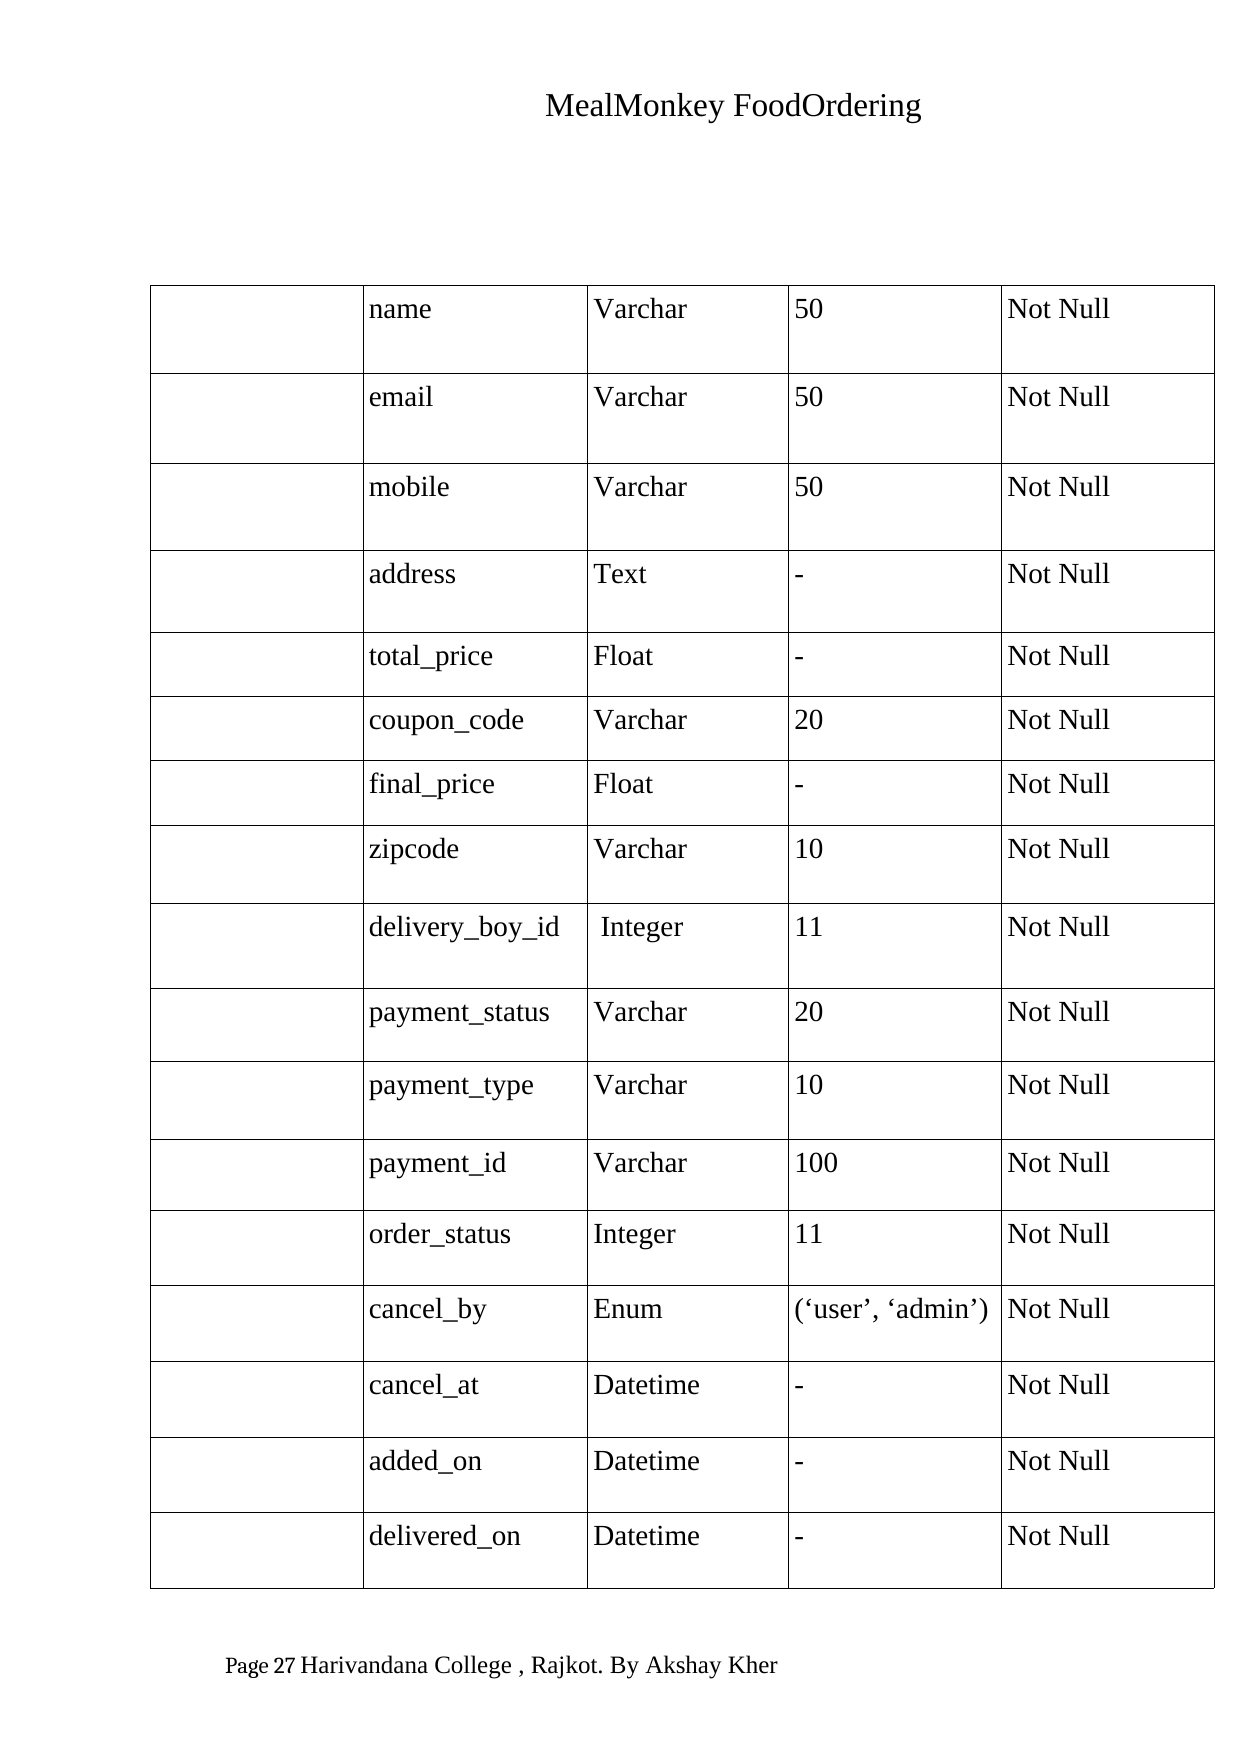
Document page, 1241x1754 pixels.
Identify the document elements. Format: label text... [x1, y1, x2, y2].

table_cell Varchar [588, 374, 788, 462]
table_cell (‘user’, ‘admin’) [789, 1286, 1001, 1361]
table_cell Not Null [1002, 904, 1214, 988]
table_cell order_status [364, 1211, 587, 1285]
table_cell - [789, 1438, 1001, 1512]
table_cell [151, 464, 363, 550]
table_cell 50 [789, 374, 1001, 462]
table_cell Integer [588, 1211, 788, 1285]
table_cell [151, 761, 363, 825]
table_cell coupon_code [364, 697, 587, 760]
table_cell Varchar [588, 464, 788, 550]
table_cell Varchar [588, 1140, 788, 1210]
table_cell Not Null [1002, 464, 1214, 550]
table_cell [151, 697, 363, 760]
table_cell Integer [588, 904, 788, 988]
table_cell Not Null [1002, 286, 1214, 372]
table_cell payment_status [364, 989, 587, 1061]
table_cell cancel_at [364, 1362, 587, 1437]
table_cell added_on [364, 1438, 587, 1512]
table_cell 11 [789, 1211, 1001, 1285]
table_cell 100 [789, 1140, 1001, 1210]
table_cell Float [588, 761, 788, 825]
table_cell 20 [789, 989, 1001, 1061]
table_cell payment_id [364, 1140, 587, 1210]
table_cell [151, 989, 363, 1061]
table_cell delivery_boy_id [364, 904, 587, 988]
table_cell Not Null [1002, 551, 1214, 632]
table_cell Not Null [1002, 1140, 1214, 1210]
table_cell [151, 1513, 363, 1588]
table_cell Varchar [588, 989, 788, 1061]
table_cell Varchar [588, 1062, 788, 1139]
table_cell [151, 1362, 363, 1437]
table_cell Not Null [1002, 1286, 1214, 1361]
table_cell Not Null [1002, 1062, 1214, 1139]
table_cell Not Null [1002, 989, 1214, 1061]
table_cell zipcode [364, 826, 587, 903]
table_cell [151, 633, 363, 696]
table_cell [151, 1062, 363, 1139]
table_cell Not Null [1002, 826, 1214, 903]
table_cell email [364, 374, 587, 462]
table_cell [151, 286, 363, 372]
table_cell - [789, 551, 1001, 632]
table_cell Datetime [588, 1513, 788, 1588]
table_cell [151, 374, 363, 462]
table_cell Not Null [1002, 633, 1214, 696]
table_cell [151, 904, 363, 988]
table_cell final_price [364, 761, 587, 825]
table_cell total_price [364, 633, 587, 696]
table_cell - [789, 1513, 1001, 1588]
table_cell Not Null [1002, 1438, 1214, 1512]
table_cell payment_type [364, 1062, 587, 1139]
table_cell 50 [789, 464, 1001, 550]
table_cell [151, 1140, 363, 1210]
table_cell Text [588, 551, 788, 632]
table_cell cancel_by [364, 1286, 587, 1361]
table_cell mobile [364, 464, 587, 550]
table_cell Not Null [1002, 761, 1214, 825]
table_cell address [364, 551, 587, 632]
table_cell - [789, 761, 1001, 825]
table_cell delivered_on [364, 1513, 587, 1588]
table_cell Varchar [588, 286, 788, 372]
table_cell 11 [789, 904, 1001, 988]
table_cell 10 [789, 826, 1001, 903]
table_cell - [789, 1362, 1001, 1437]
table_cell 10 [789, 1062, 1001, 1139]
table_cell Not Null [1002, 1362, 1214, 1437]
table_cell [151, 1211, 363, 1285]
table_cell Not Null [1002, 1211, 1214, 1285]
table_cell Not Null [1002, 1513, 1214, 1588]
table_cell 50 [789, 286, 1001, 372]
table_cell - [789, 633, 1001, 696]
table_cell Datetime [588, 1438, 788, 1512]
table_cell Float [588, 633, 788, 696]
table_cell Varchar [588, 697, 788, 760]
table_cell Datetime [588, 1362, 788, 1437]
table_cell Enum [588, 1286, 788, 1361]
table_cell Not Null [1002, 374, 1214, 462]
table_cell [151, 826, 363, 903]
table_cell Varchar [588, 826, 788, 903]
table_cell [151, 1438, 363, 1512]
table_cell name [364, 286, 587, 372]
table_cell [151, 551, 363, 632]
table_cell 20 [789, 697, 1001, 760]
table_cell [151, 1286, 363, 1361]
table_cell Not Null [1002, 697, 1214, 760]
